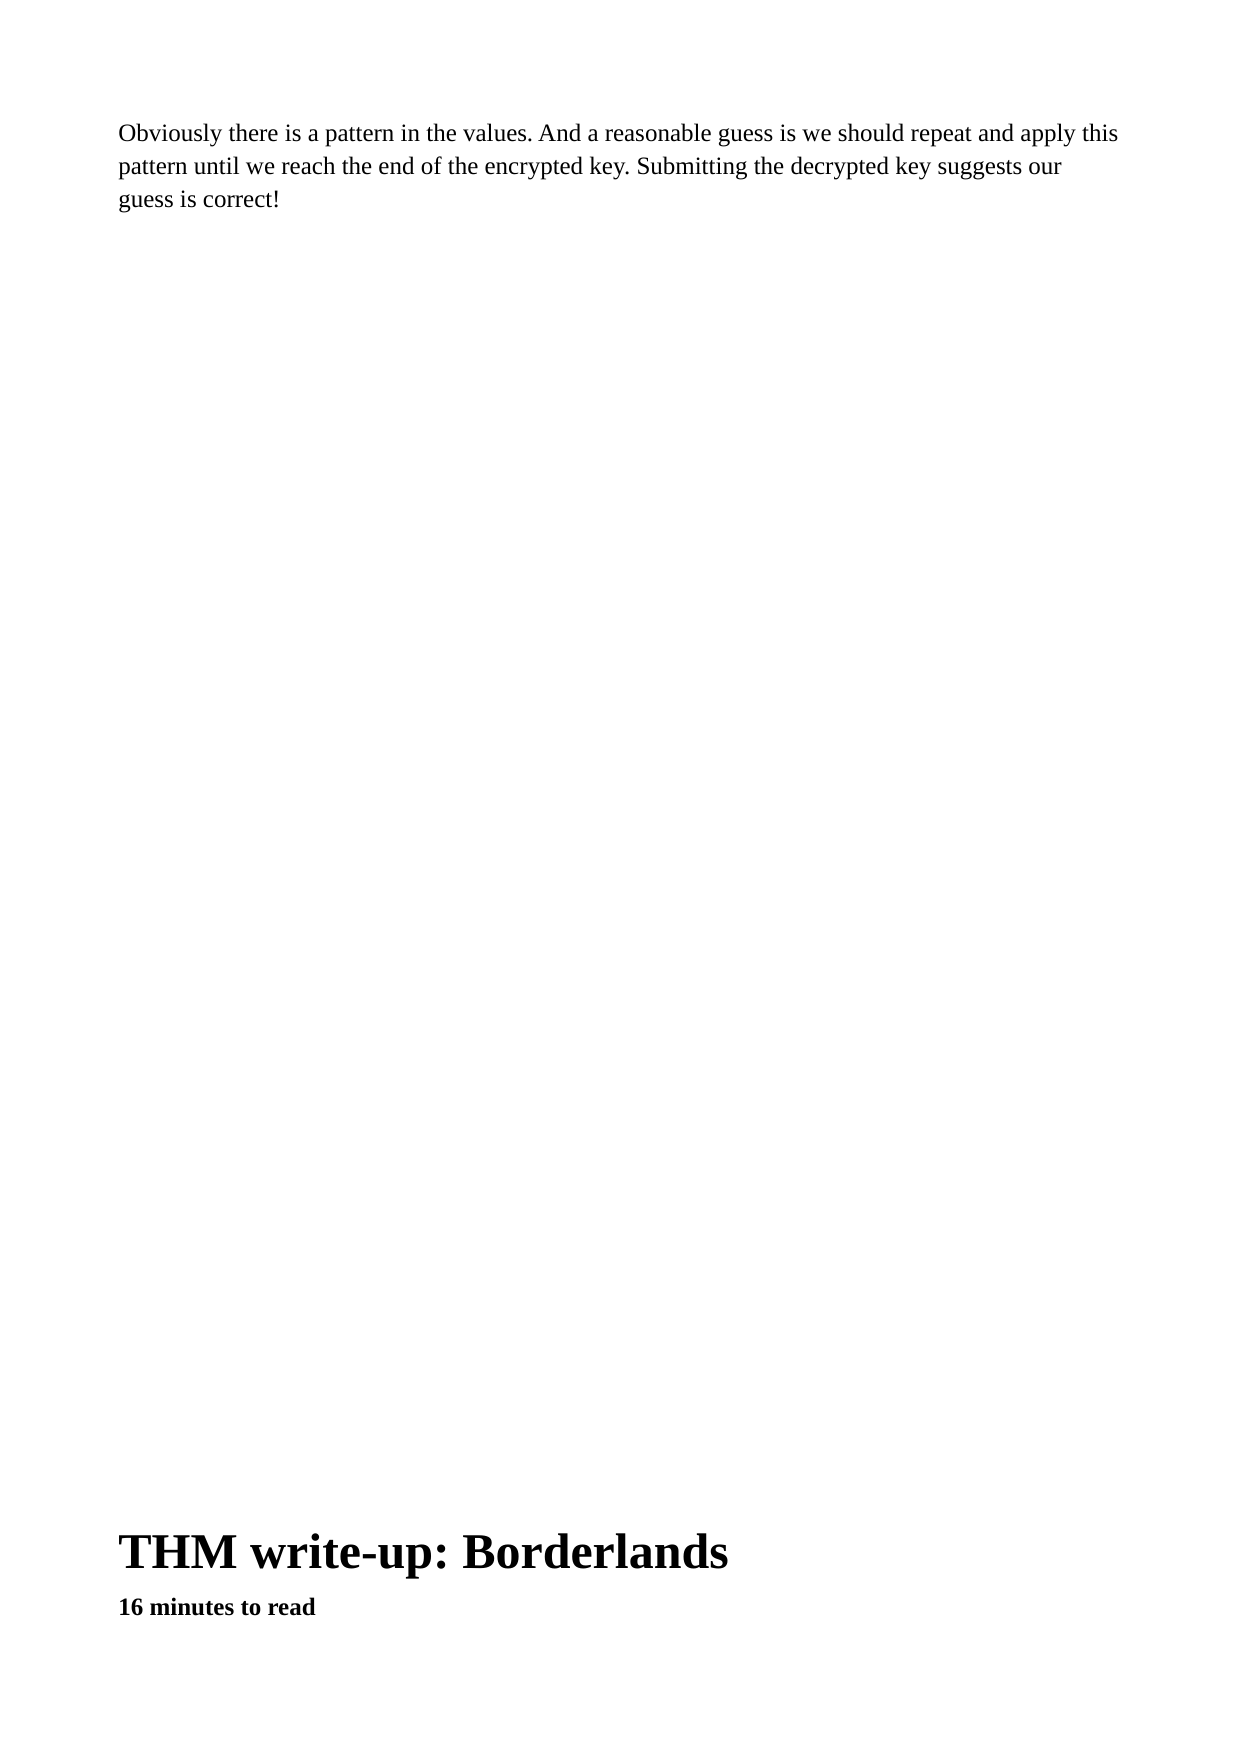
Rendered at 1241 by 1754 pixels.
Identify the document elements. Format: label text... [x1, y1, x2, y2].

text Obviously there is a pattern in the values. And a reasonable guess is we should repeat and apply this pattern until we reach the end of the encrypted key. Submitting the decrypted key suggests our guess is correct! [118, 118, 1122, 213]
subtitle THM write-up: Borderlands [118, 1522, 1122, 1579]
text 16 minutes to read [118, 1592, 1122, 1621]
